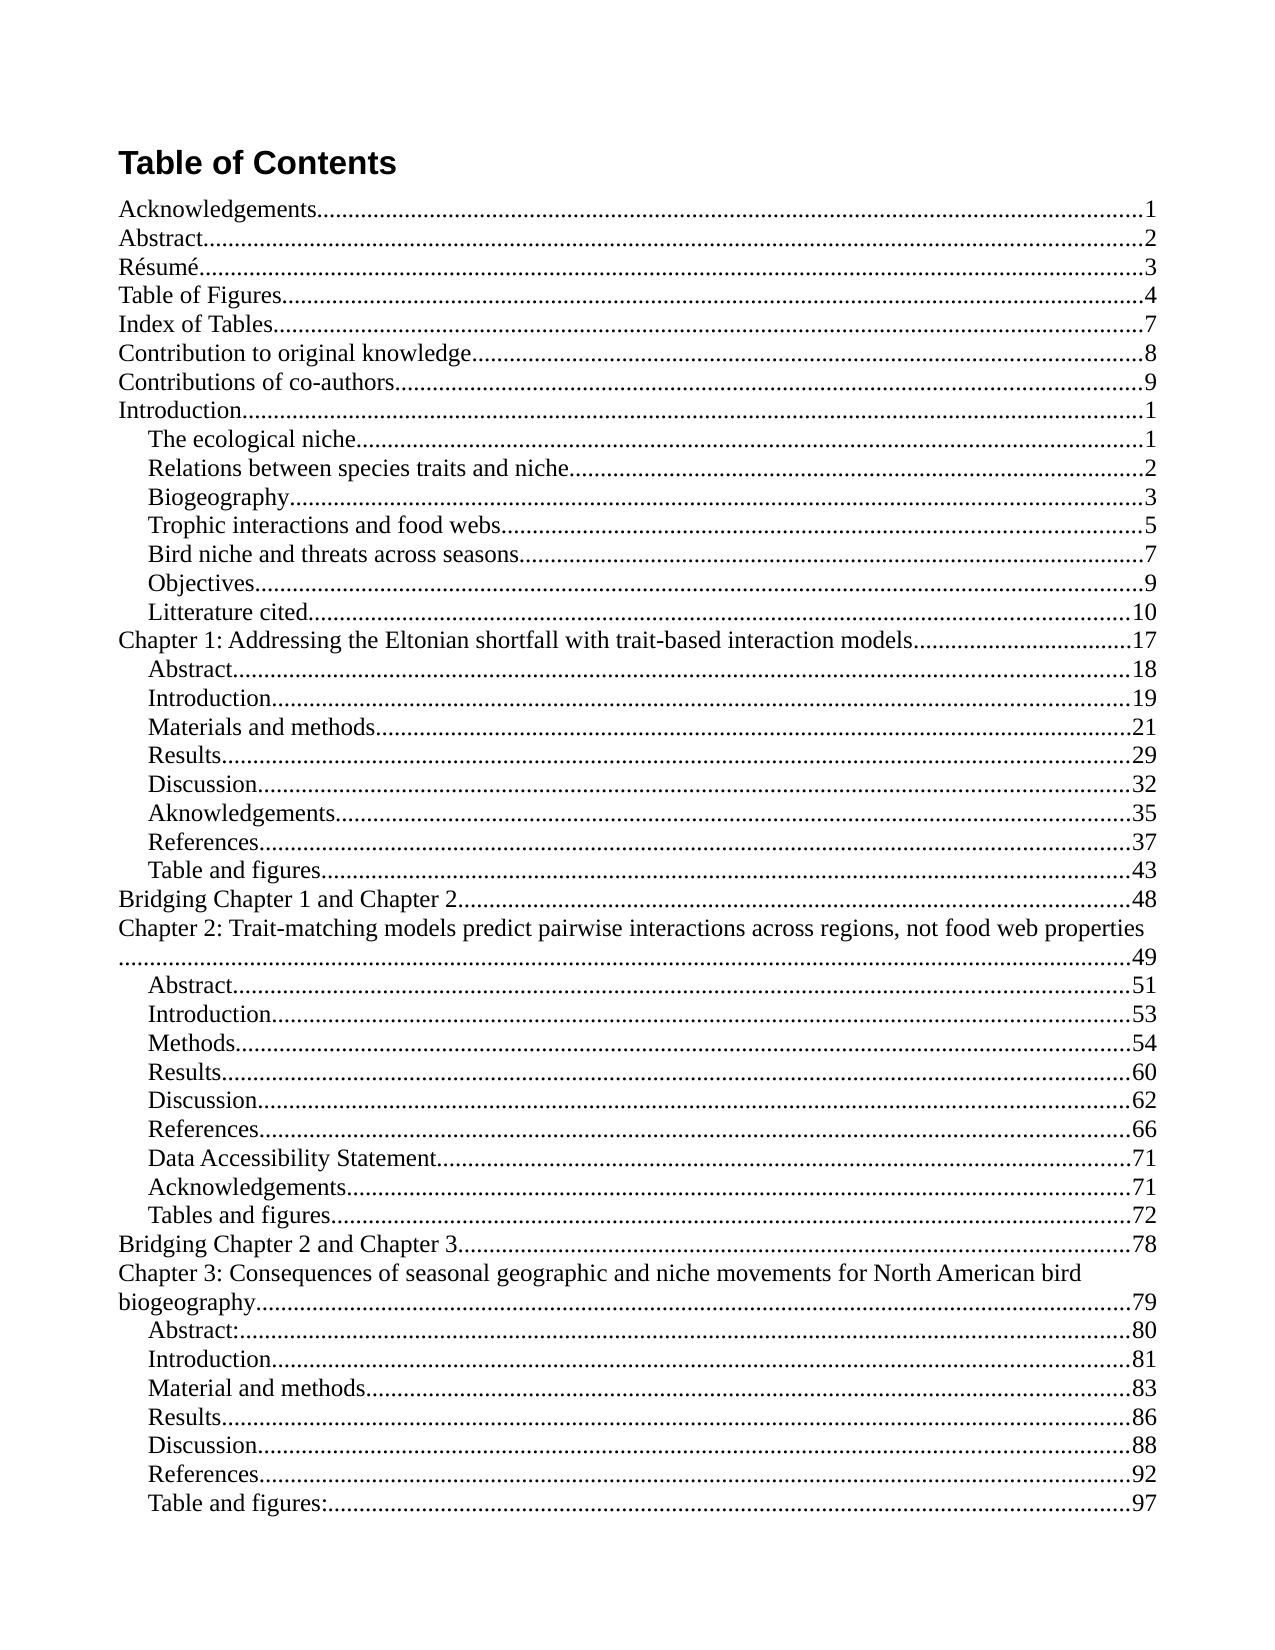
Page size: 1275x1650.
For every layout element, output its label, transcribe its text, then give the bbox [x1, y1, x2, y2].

text Acknowledgements 1 [118, 194, 1157, 223]
text Table and figures: 97 [148, 1488, 1157, 1517]
text Acknowledgements 71 [148, 1172, 1157, 1200]
text Methods 54 [148, 1028, 1157, 1057]
text Discussion 32 [148, 769, 1157, 798]
text References 66 [148, 1114, 1157, 1143]
text Results 86 [148, 1402, 1157, 1430]
text Abstract: 80 [148, 1315, 1157, 1344]
text Table of Figures 4 [118, 280, 1157, 309]
text Contribution to original knowledge 8 [118, 338, 1157, 367]
text Materials and methods 21 [148, 712, 1157, 740]
text Chapter 2: Trait-matching models predict pairwise interactions across regions, not food web properties 49 [118, 913, 1157, 970]
text Tables and figures 72 [148, 1200, 1157, 1229]
text Abstract 18 [148, 654, 1157, 683]
text Résumé 3 [118, 252, 1157, 280]
text Abstract 2 [118, 223, 1157, 252]
text Bridging Chapter 1 and Chapter 2 48 [118, 884, 1157, 913]
text Aknowledgements 35 [148, 798, 1157, 827]
text Bird niche and threats across seasons 7 [148, 539, 1157, 568]
text Discussion 62 [148, 1085, 1157, 1114]
text Material and methods 83 [148, 1373, 1157, 1402]
text Data Accessibility Statement 71 [148, 1143, 1157, 1172]
text Index of Tables 7 [118, 309, 1157, 338]
text Introduction 19 [148, 683, 1157, 712]
text Introduction 53 [148, 999, 1157, 1028]
text Litterature cited 10 [148, 597, 1157, 625]
text Objectives 9 [148, 568, 1157, 597]
text Chapter 1: Addressing the Eltonian shortfall with trait-based interaction models 17 [118, 625, 1157, 654]
text References 37 [148, 827, 1157, 855]
text Relations between species traits and niche 2 [148, 453, 1157, 482]
text References 92 [148, 1459, 1157, 1488]
text Table and figures 43 [148, 855, 1157, 884]
text Trophic interactions and food webs 5 [148, 510, 1157, 539]
text Bridging Chapter 2 and Chapter 3 78 [118, 1229, 1157, 1258]
text Discussion 88 [148, 1430, 1157, 1459]
subtitle Table of Contents [118, 143, 1157, 182]
text Results 29 [148, 740, 1157, 769]
text Abstract 51 [148, 970, 1157, 999]
text Biogeography 3 [148, 482, 1157, 510]
text Introduction 1 [118, 395, 1157, 424]
text The ecological niche 1 [148, 424, 1157, 453]
text Contributions of co-authors 9 [118, 367, 1157, 395]
text Introduction 81 [148, 1344, 1157, 1373]
text Chapter 3: Consequences of seasonal geographic and niche movements for North American bird biogeography 79 [118, 1258, 1157, 1315]
text Results 60 [148, 1057, 1157, 1085]
